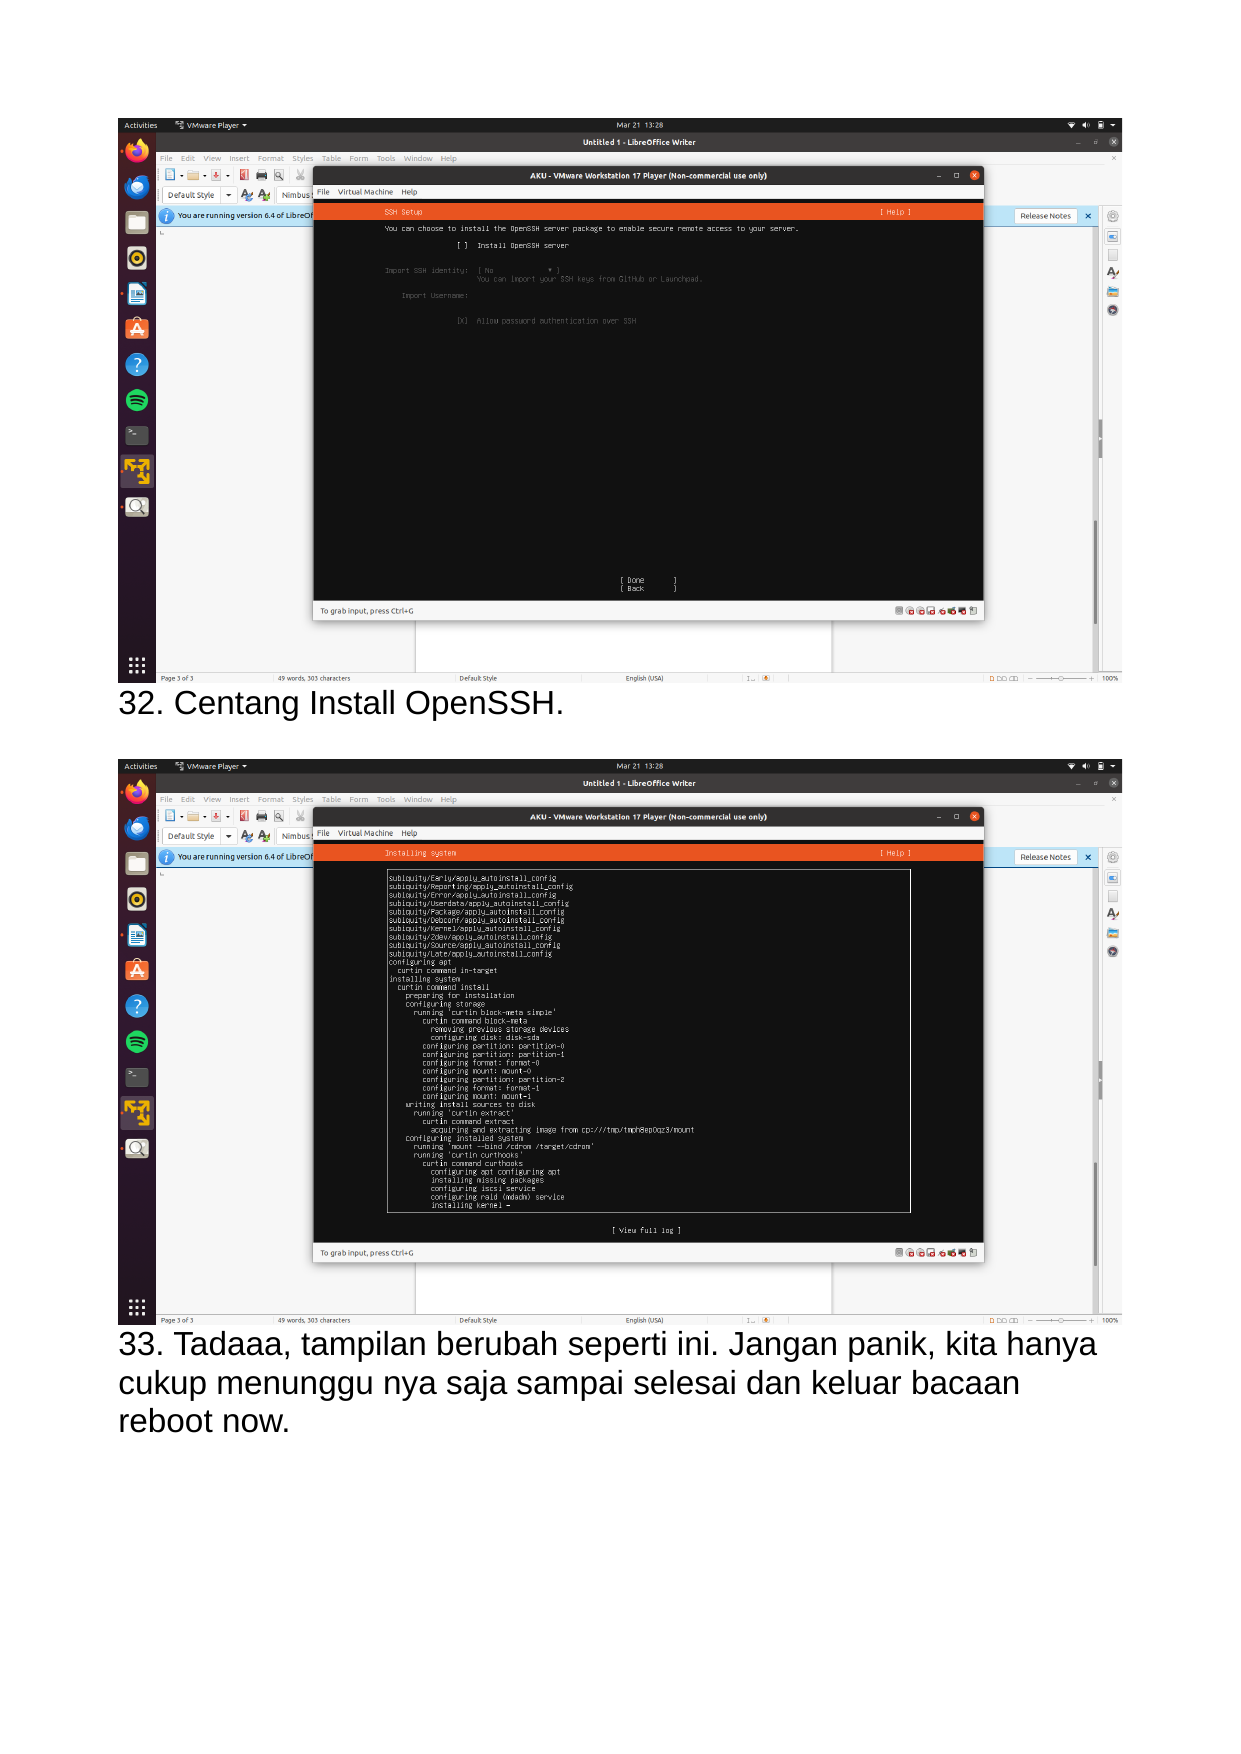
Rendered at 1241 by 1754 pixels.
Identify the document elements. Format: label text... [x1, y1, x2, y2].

text 33. Tadaaa, tampilan berubah seperti ini. Jangan panik, kita hanya cukup menunggu nya saja sampai selesai dan keluar bacaan reboot now. [118, 1325, 1122, 1440]
picture [118, 118, 1123, 683]
text 32. Centang Install OpenSSH. [118, 683, 1122, 721]
picture [118, 759, 1123, 1325]
